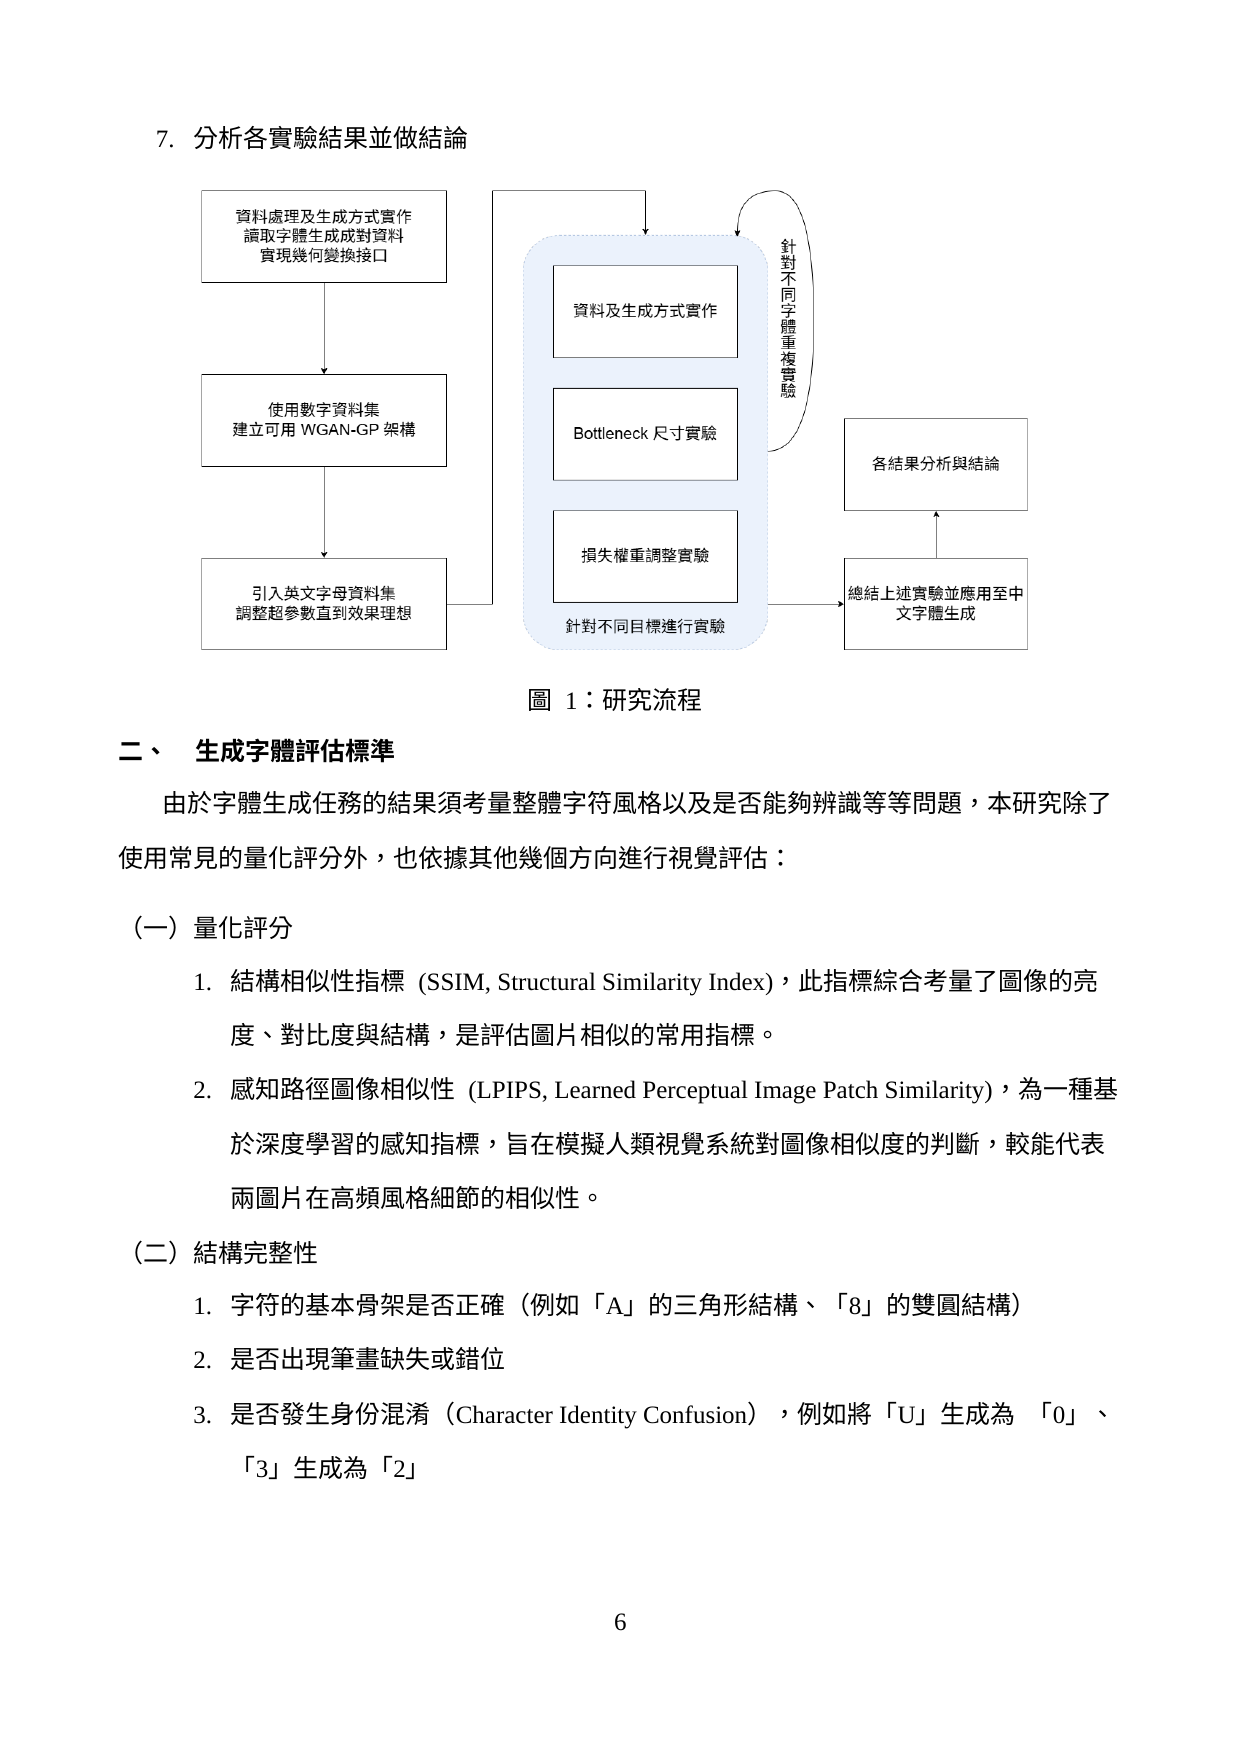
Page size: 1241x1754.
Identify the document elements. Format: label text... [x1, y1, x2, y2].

list 分析各實驗結果並做結論 [156, 118, 1122, 717]
list 感知路徑圖像相似性 (LPIPS, Learned Perceptual Image Patch Similarity)，為一種基於深度學習的感知指標，旨在模擬人類視覺系統對圖像相似度的判斷，較能代表兩圖片在高頻風格細節的相似性。 [193, 1070, 1122, 1215]
list 結構相似性指標 (SSIM, Structural Similarity Index)，此指標綜合考量了圖像的亮度、對比度與結構，是評估圖片相似的常用指標。 [193, 961, 1122, 1052]
picture [201, 185, 1028, 650]
list 圖 1：研究流程 [193, 186, 1036, 717]
list 是否發生身份混淆（Character Identity Confusion），例如將「U」生成為 「0」、「3」生成為「2」 [193, 1394, 1122, 1485]
subtitle 量化評分 [118, 909, 1122, 945]
list 是否出現筆畫缺失或錯位 [193, 1340, 1122, 1376]
subtitle 結構完整性 [118, 1233, 1122, 1269]
list 字符的基本骨架是否正確（例如「A」的三角形結構、「8」的雙圓結構） [193, 1286, 1122, 1322]
subtitle 生成字體評估標準 [118, 731, 1122, 767]
text 由於字體生成任務的結果須考量整體字符風格以及是否能夠辨識等等問題，本研究除了使用常見的量化評分外，也依據其他幾個方向進行視覺評估： [118, 784, 1122, 874]
